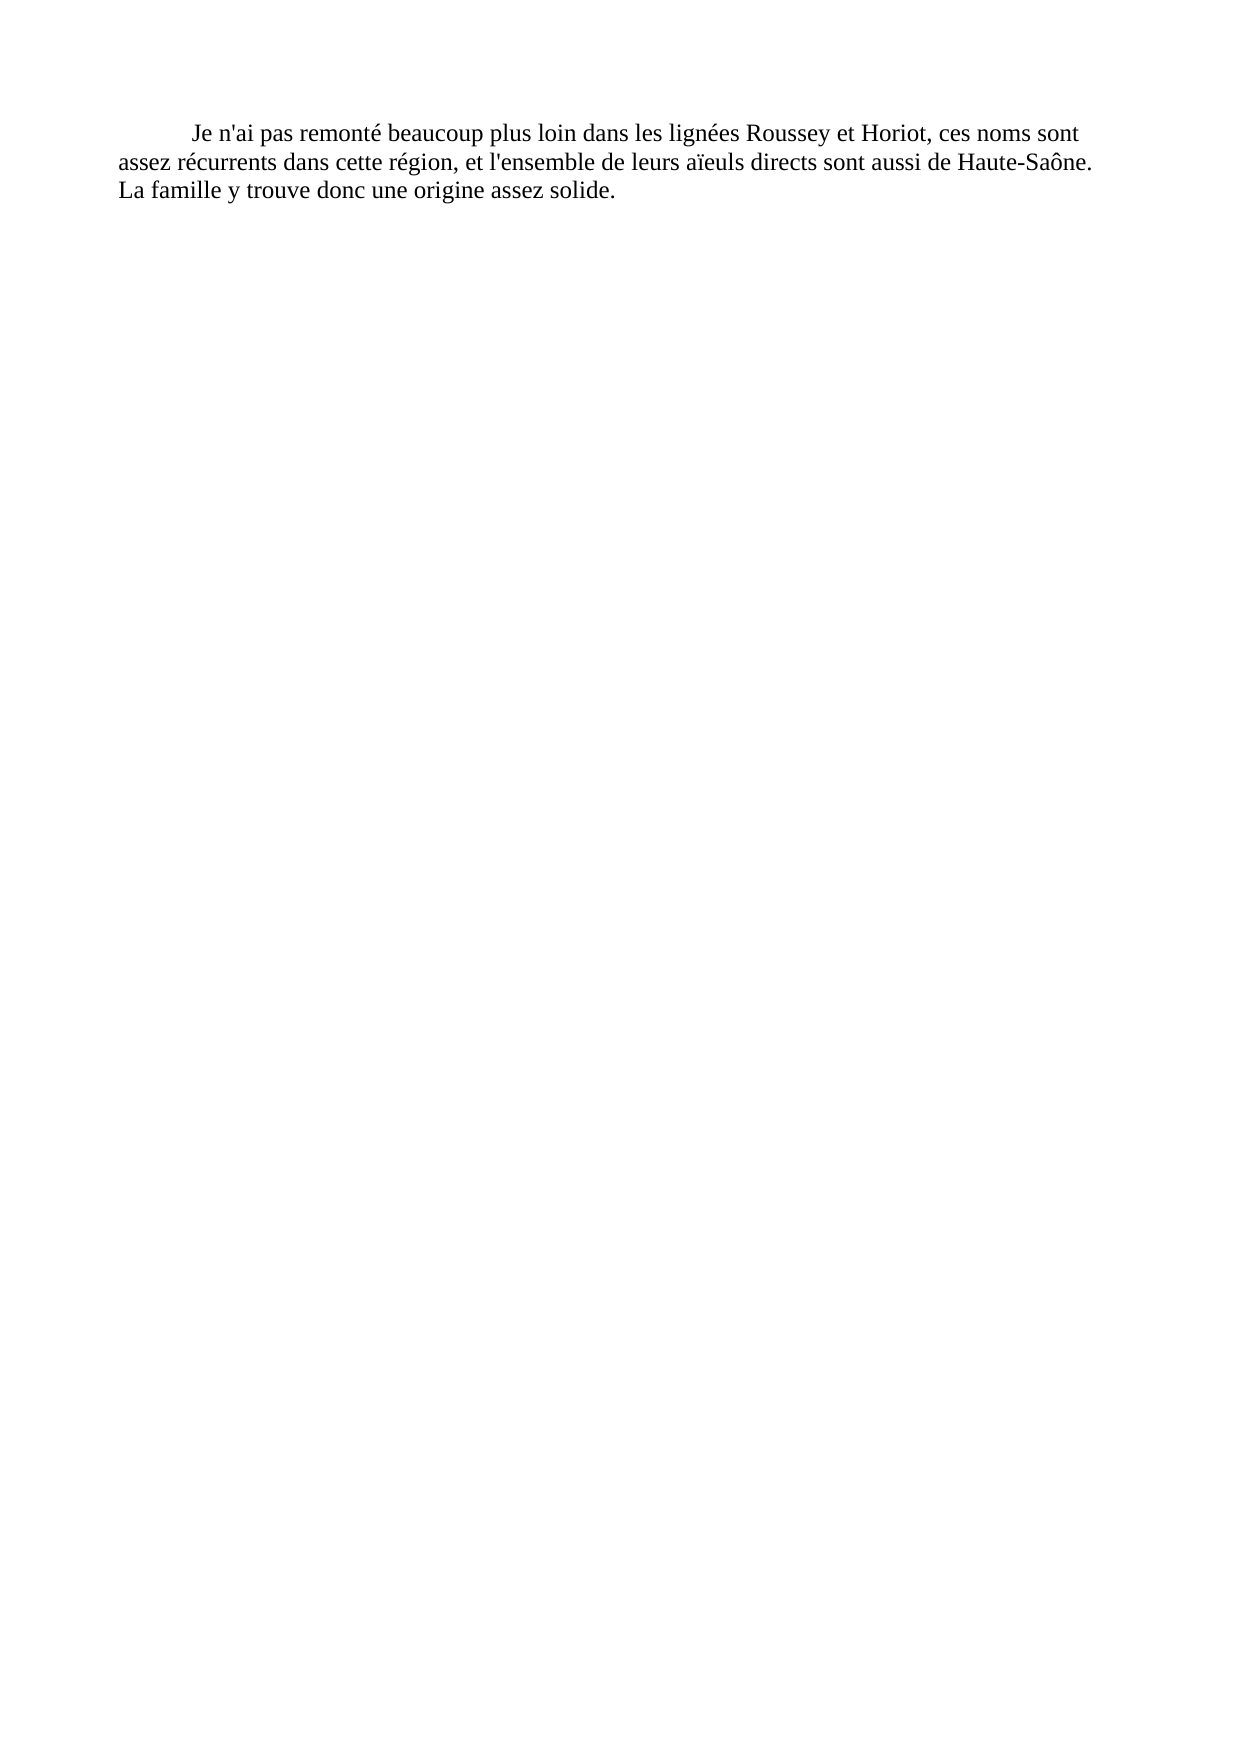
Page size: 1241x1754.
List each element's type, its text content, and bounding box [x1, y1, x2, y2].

text Je n'ai pas remonté beaucoup plus loin dans les lignées Roussey et Horiot, ces noms sont assez récurrents dans cette région, et l'ensemble de leurs aïeuls directs sont aussi de Haute-Saône. La famille y trouve donc une origine assez solide. [118, 118, 1122, 204]
